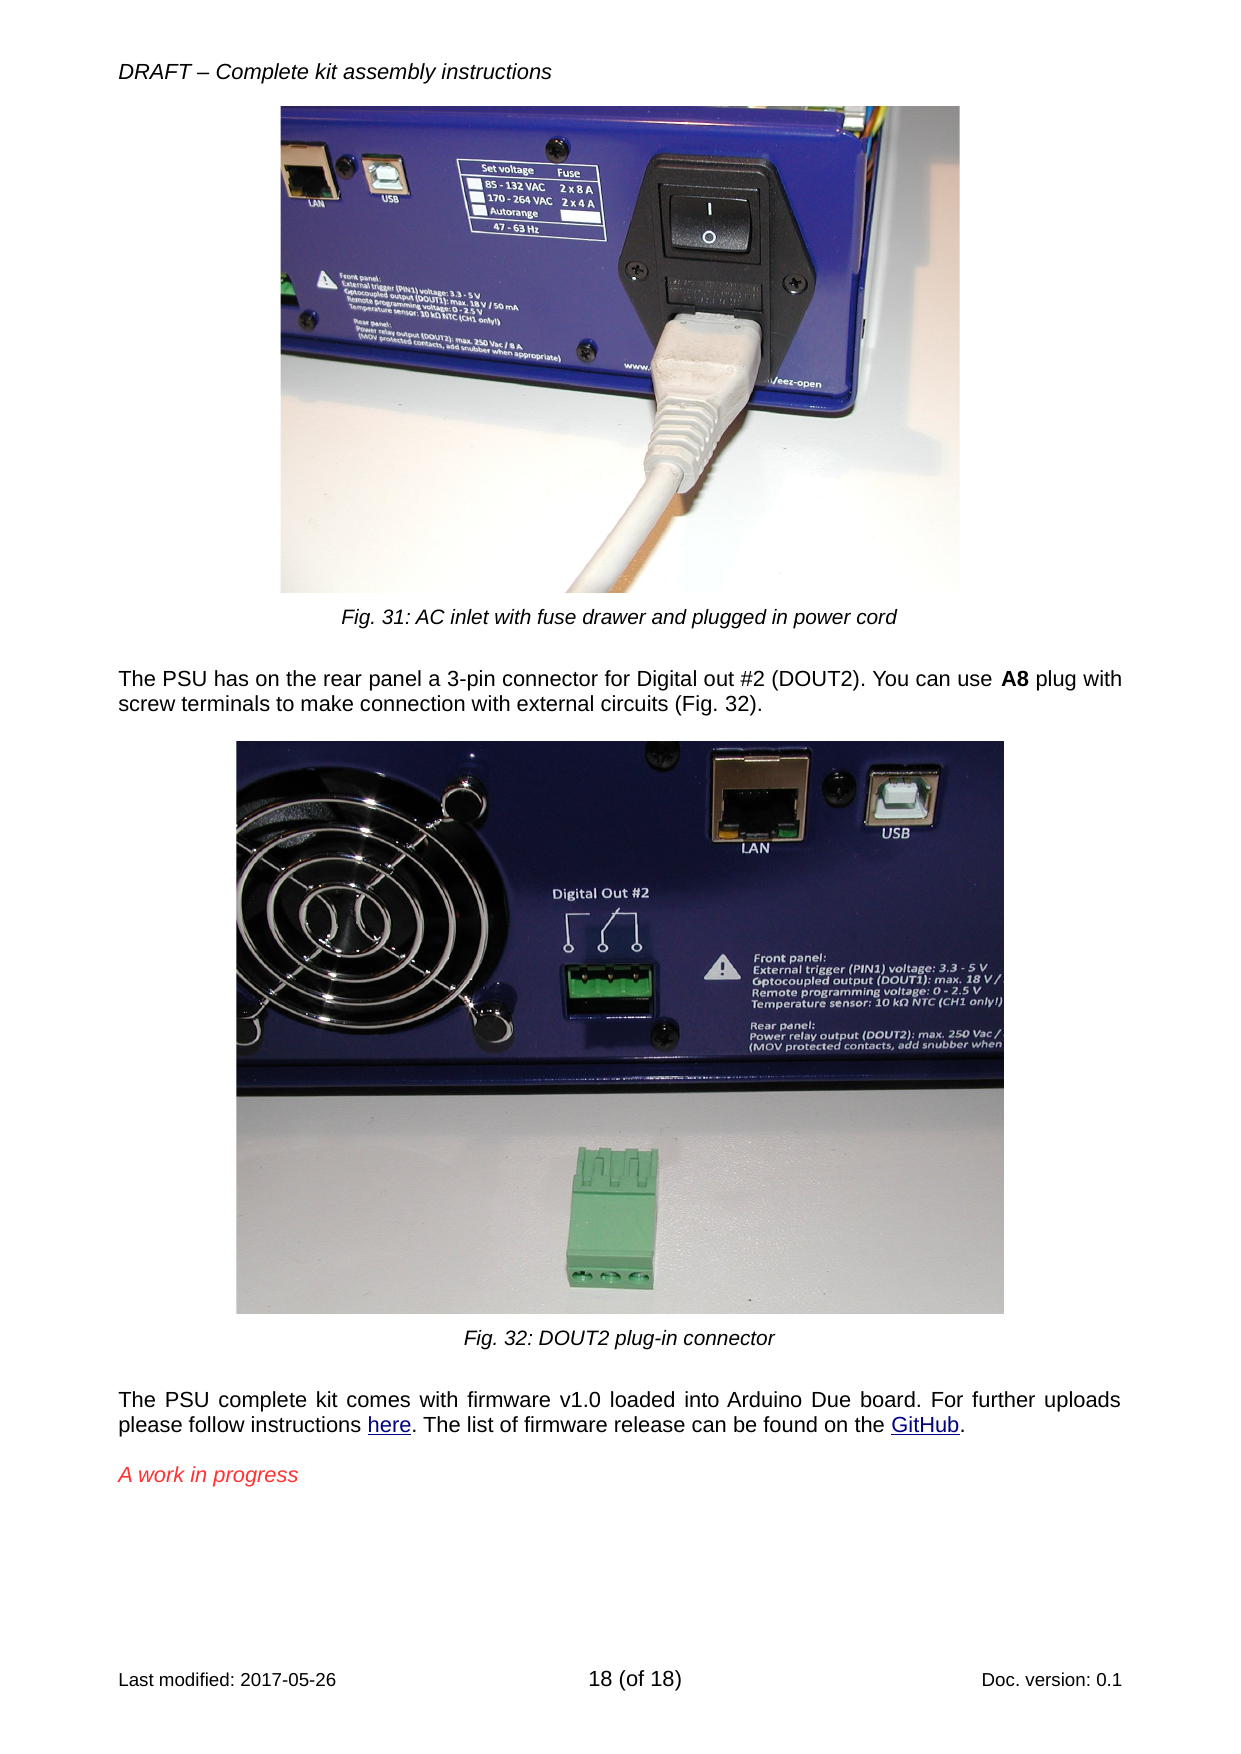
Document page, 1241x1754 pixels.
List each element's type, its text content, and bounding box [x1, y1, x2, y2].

picture [280, 106, 960, 593]
picture [236, 741, 1004, 1314]
text Fig. 31: AC inlet with fuse drawer and plugged in power cord [281, 593, 960, 628]
text The PSU complete kit comes with firmware v1.0 loaded into Arduino Due board. For further uploads please follow instructions here. The list of firmware release can be found on the GitHub. [118, 1386, 1122, 1437]
text Fig. 32: DOUT2 plug-in connector [236, 1314, 1004, 1349]
text A work in progress [118, 1462, 1122, 1487]
text The PSU has on the rear panel a 3-pin connector for Digital out #2 (DOUT2). You can use A8 plug with screw terminals to make connection with external circuits (Fig. 32). [118, 665, 1122, 716]
